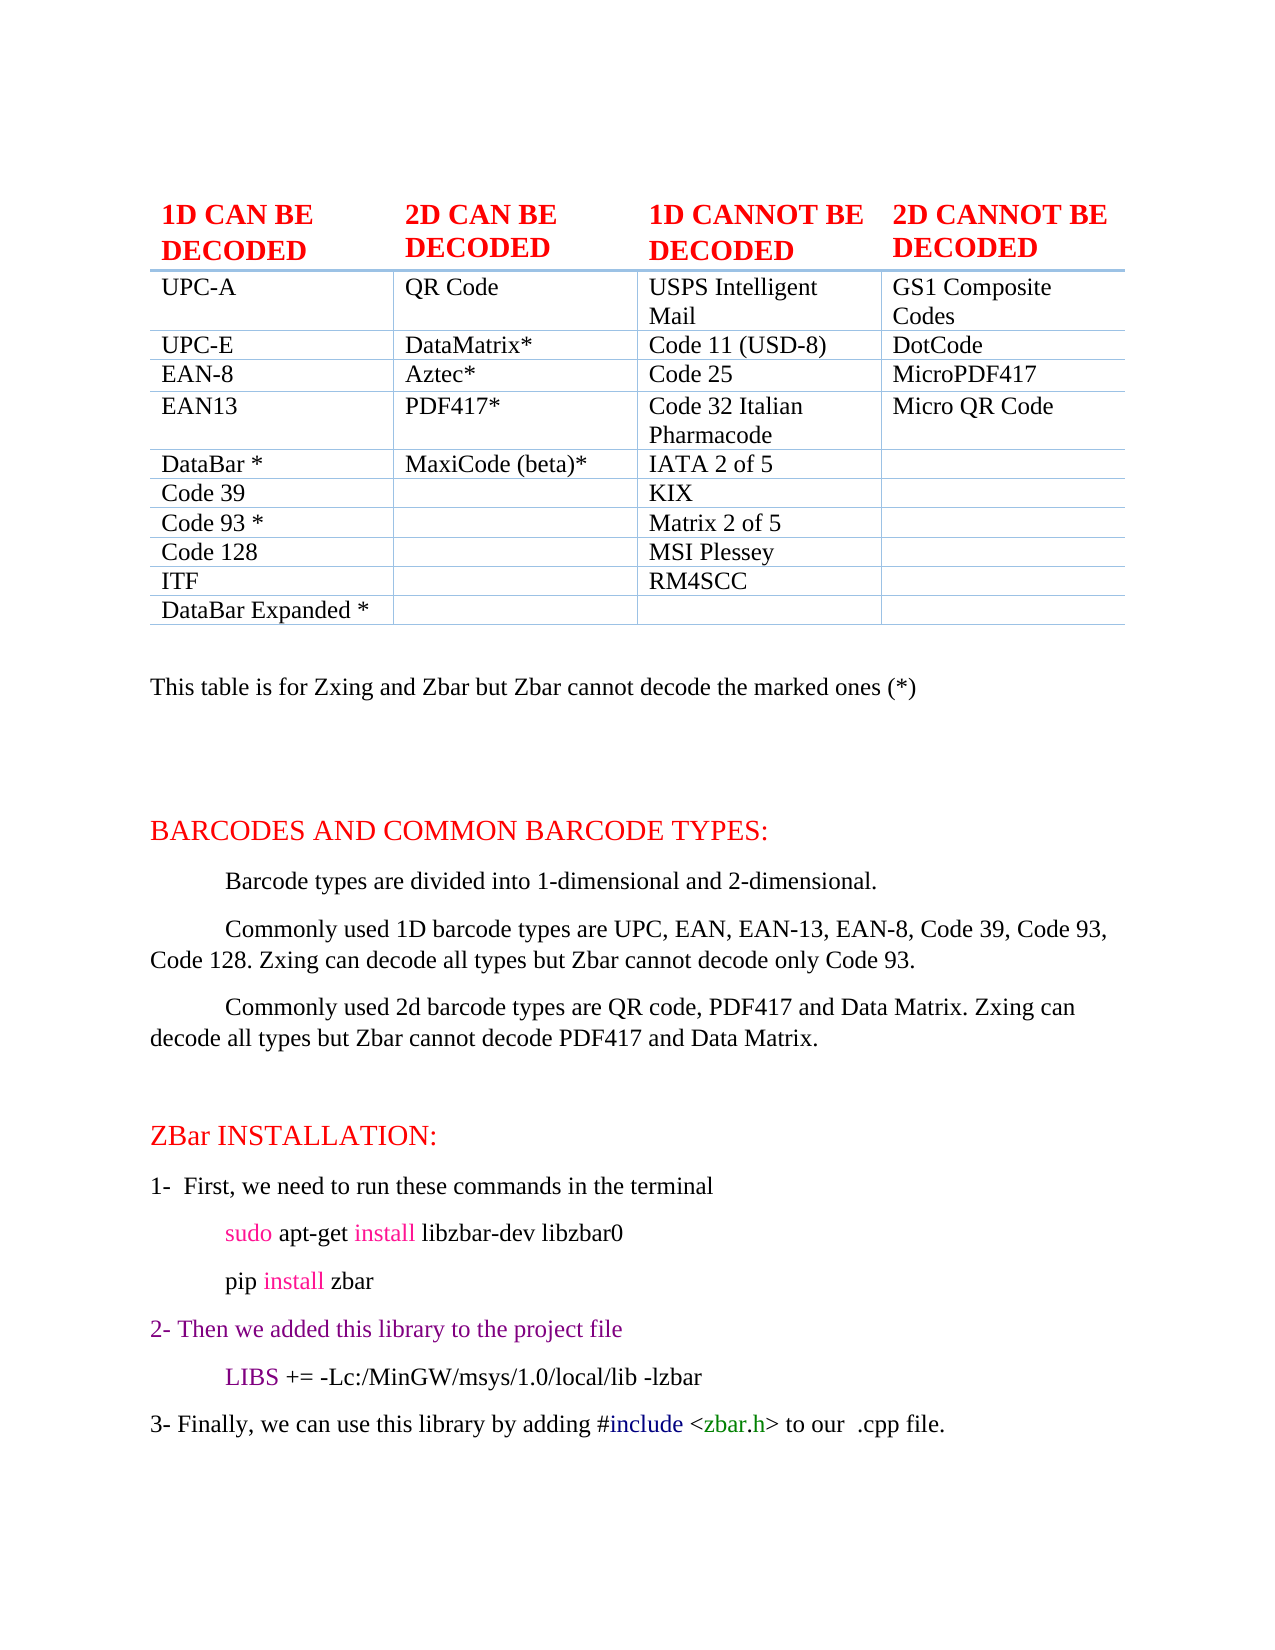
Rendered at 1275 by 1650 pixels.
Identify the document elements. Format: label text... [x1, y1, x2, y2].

text Commonly used 1D barcode types are UPC, EAN, EAN-13, EAN-8, Code 39, Code 93, Code 128. Zxing can decode all types but Zbar cannot decode only Code 93. [150, 914, 1125, 973]
table_cell EAN13 [150, 392, 393, 449]
table_cell MaxiCode (beta)* [394, 450, 637, 478]
table_cell [394, 479, 637, 507]
table_cell [394, 538, 637, 566]
text 3- Finally, we can use this library by adding #include <zbar.h> to our .cpp file. [150, 1409, 1125, 1438]
table_cell [882, 508, 1125, 536]
text BARCODES AND COMMON BARCODE TYPES: [150, 813, 1125, 847]
table_cell EAN-8 [150, 360, 393, 391]
text 1- First, we need to run these commands in the terminal [150, 1171, 1125, 1199]
table_cell Code 39 [150, 479, 393, 507]
text pip install zbar [150, 1266, 1125, 1295]
table_cell Code 128 [150, 538, 393, 566]
table_cell UPC-A [150, 272, 393, 330]
table_cell [882, 538, 1125, 566]
table_cell [882, 596, 1125, 624]
table_cell [394, 508, 637, 536]
text 2- Then we added this library to the project file [150, 1314, 1125, 1343]
table_cell Code 32 Italian Pharmacode [638, 392, 881, 449]
table_cell [882, 567, 1125, 595]
table_cell [638, 596, 881, 624]
table_cell GS1 Composite Codes [882, 272, 1125, 330]
table_cell Code 11 (USD-8) [638, 331, 881, 359]
table_cell Aztec* [394, 360, 637, 391]
table_cell DataBar * [150, 450, 393, 478]
table_cell [394, 596, 637, 624]
table_cell Code 25 [638, 360, 881, 391]
table_cell USPS Intelligent Mail [638, 272, 881, 330]
table_cell RM4SCC [638, 567, 881, 595]
table_cell Micro QR Code [882, 392, 1125, 449]
text sudo apt-get install libzbar-dev libzbar0 [150, 1218, 1125, 1247]
table_header 2D CAN BE DECODED [394, 197, 637, 269]
table_cell DataMatrix* [394, 331, 637, 359]
table_cell DataBar Expanded * [150, 596, 393, 624]
table_cell Matrix 2 of 5 [638, 508, 881, 536]
table_cell MSI Plessey [638, 538, 881, 566]
table_cell [882, 479, 1125, 507]
table_cell MicroPDF417 [882, 360, 1125, 391]
table_cell DotCode [882, 331, 1125, 359]
text Commonly used 2d barcode types are QR code, PDF417 and Data Matrix. Zxing can decode all types but Zbar cannot decode PDF417 and Data Matrix. [150, 992, 1125, 1052]
table_cell Code 93 * [150, 508, 393, 536]
table_cell UPC-E [150, 331, 393, 359]
table_header 1D CANNOT BE DECODED [638, 197, 881, 269]
text This table is for Zxing and Zbar but Zbar cannot decode the marked ones (*) [150, 672, 1125, 700]
text ZBar INSTALLATION: [150, 1118, 1125, 1152]
table_header 1D CAN BE DECODED [150, 197, 394, 269]
table_cell IATA 2 of 5 [638, 450, 881, 478]
table_header 2D CANNOT BE DECODED [881, 197, 1125, 269]
text Barcode types are divided into 1-dimensional and 2-dimensional. [150, 866, 1125, 895]
text LIBS += -Lc:/MinGW/msys/1.0/local/lib -lzbar [150, 1362, 1125, 1390]
table_cell [882, 450, 1125, 478]
table_cell KIX [638, 479, 881, 507]
table_cell [394, 567, 637, 595]
table_cell PDF417* [394, 392, 637, 449]
table_cell QR Code [394, 272, 637, 330]
table_cell ITF [150, 567, 393, 595]
